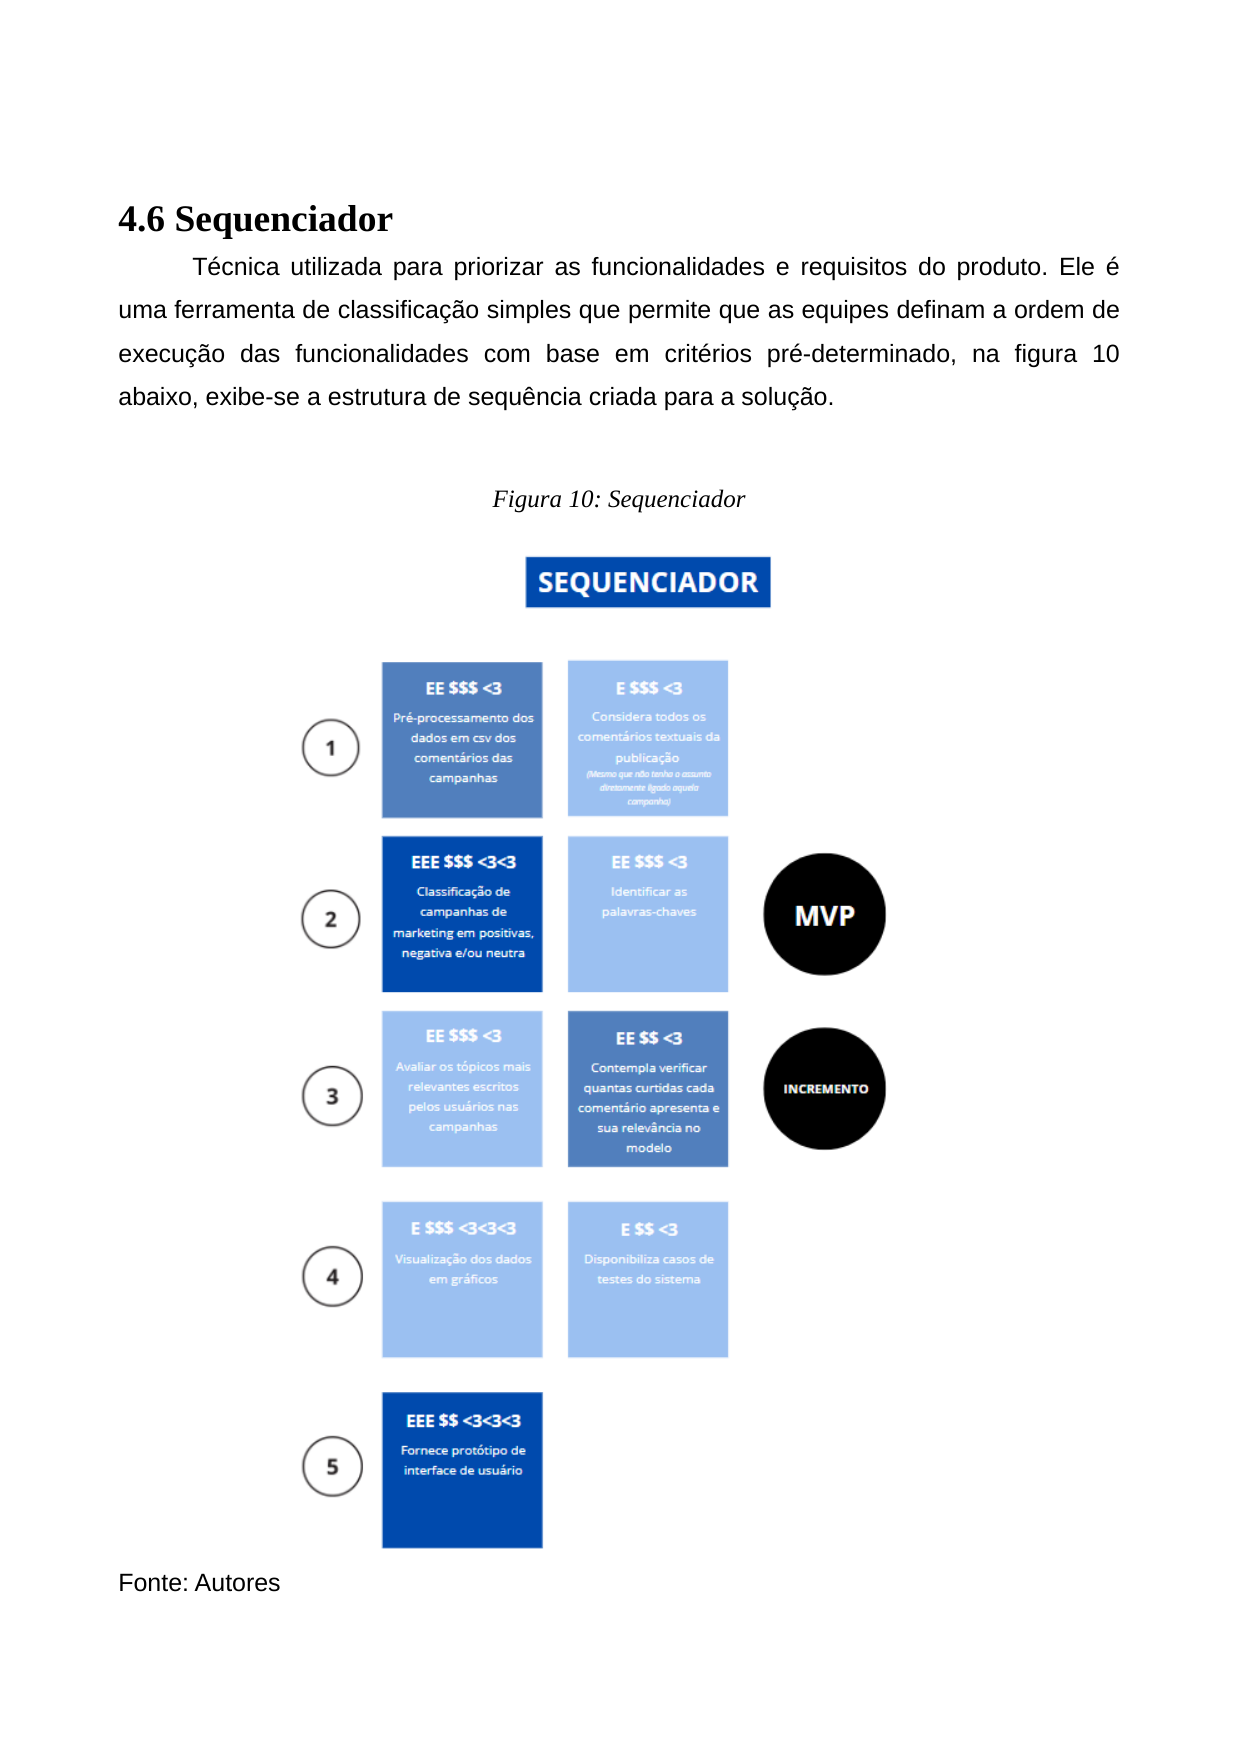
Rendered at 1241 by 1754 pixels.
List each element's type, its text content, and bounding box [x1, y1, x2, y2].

text Figura 10: Sequenciador [258, 484, 982, 513]
picture [258, 536, 982, 1561]
subtitle 4.6 Sequenciador [118, 197, 1122, 240]
text [258, 472, 982, 484]
text Fonte: Autores [118, 497, 1122, 1597]
text Técnica utilizada para priorizar as funcionalidades e requisitos do produto. Ele é uma ferramenta de classificação simples que permite que as equipes definam a ordem de execução das funcionalidades com base em critérios pré-determinado, na figura 10 abaixo, exibe-se a estrutura de sequência criada para a solução. [118, 252, 1122, 410]
